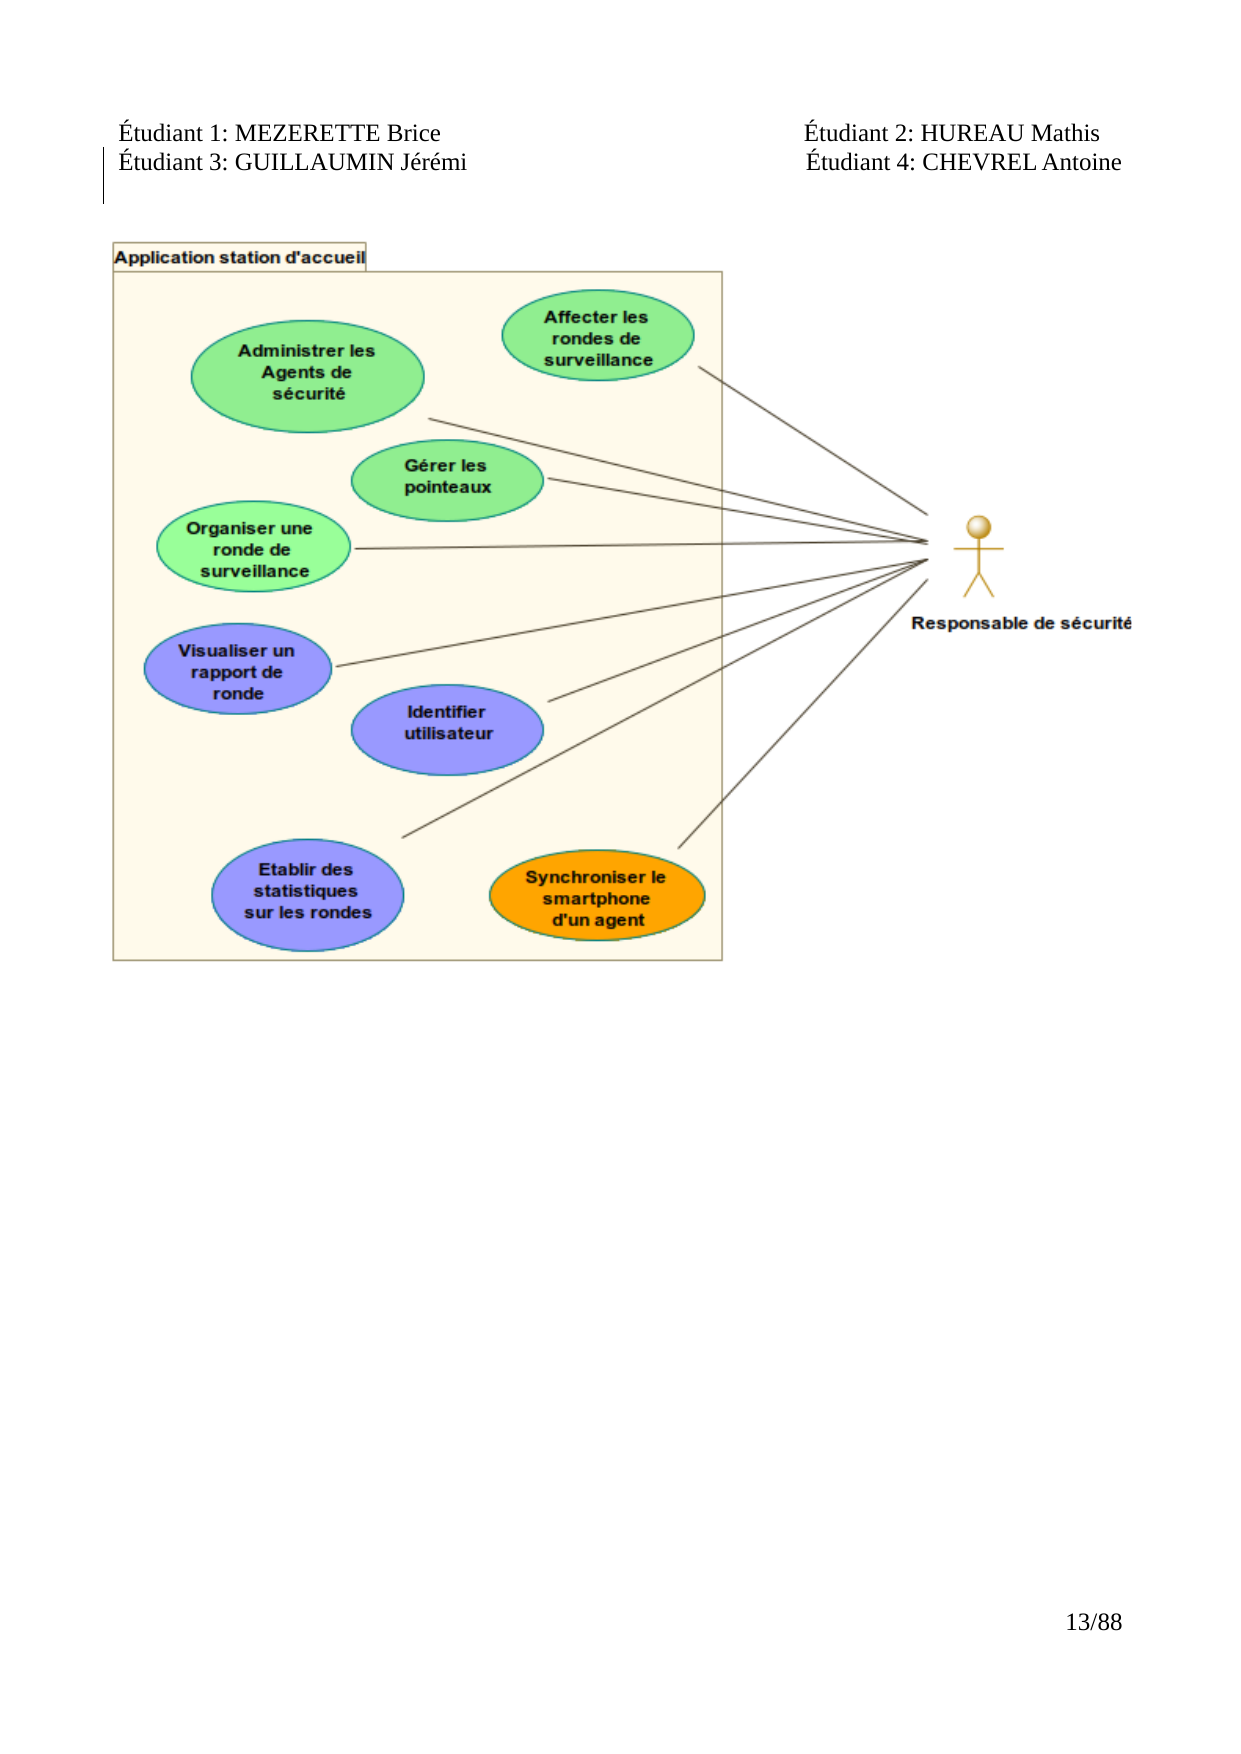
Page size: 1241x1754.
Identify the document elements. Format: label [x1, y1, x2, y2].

picture [108, 233, 1132, 963]
